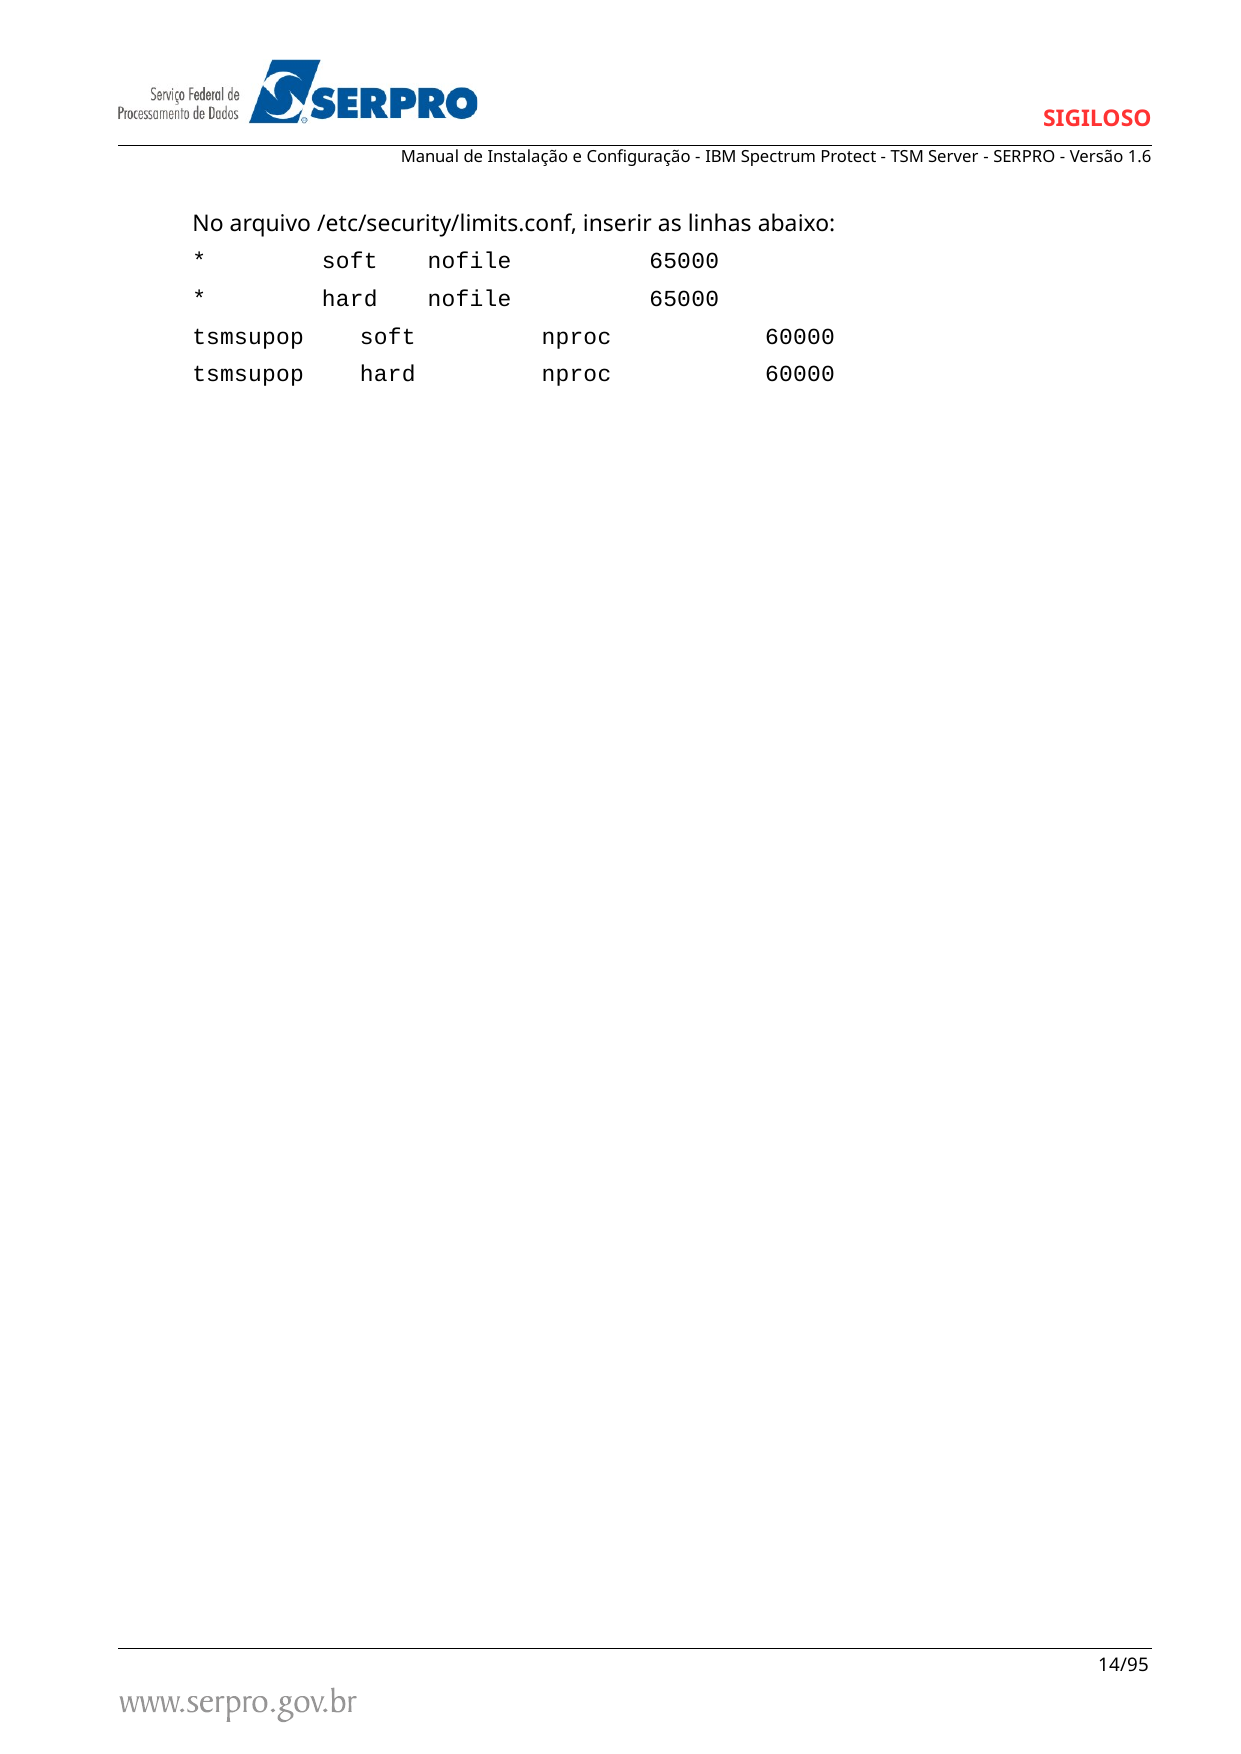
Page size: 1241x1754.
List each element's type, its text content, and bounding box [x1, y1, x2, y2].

text * soft nofile 65000 [192, 249, 1152, 276]
text No arquivo /etc/security/limits.conf, inserir as linhas abaixo: [118, 207, 1152, 238]
picture [118, 59, 478, 124]
text tsmsupop soft nproc 60000 [192, 325, 1152, 351]
text tsmsupop hard nproc 60000 [192, 363, 1152, 389]
text * hard nofile 65000 [192, 287, 1152, 313]
